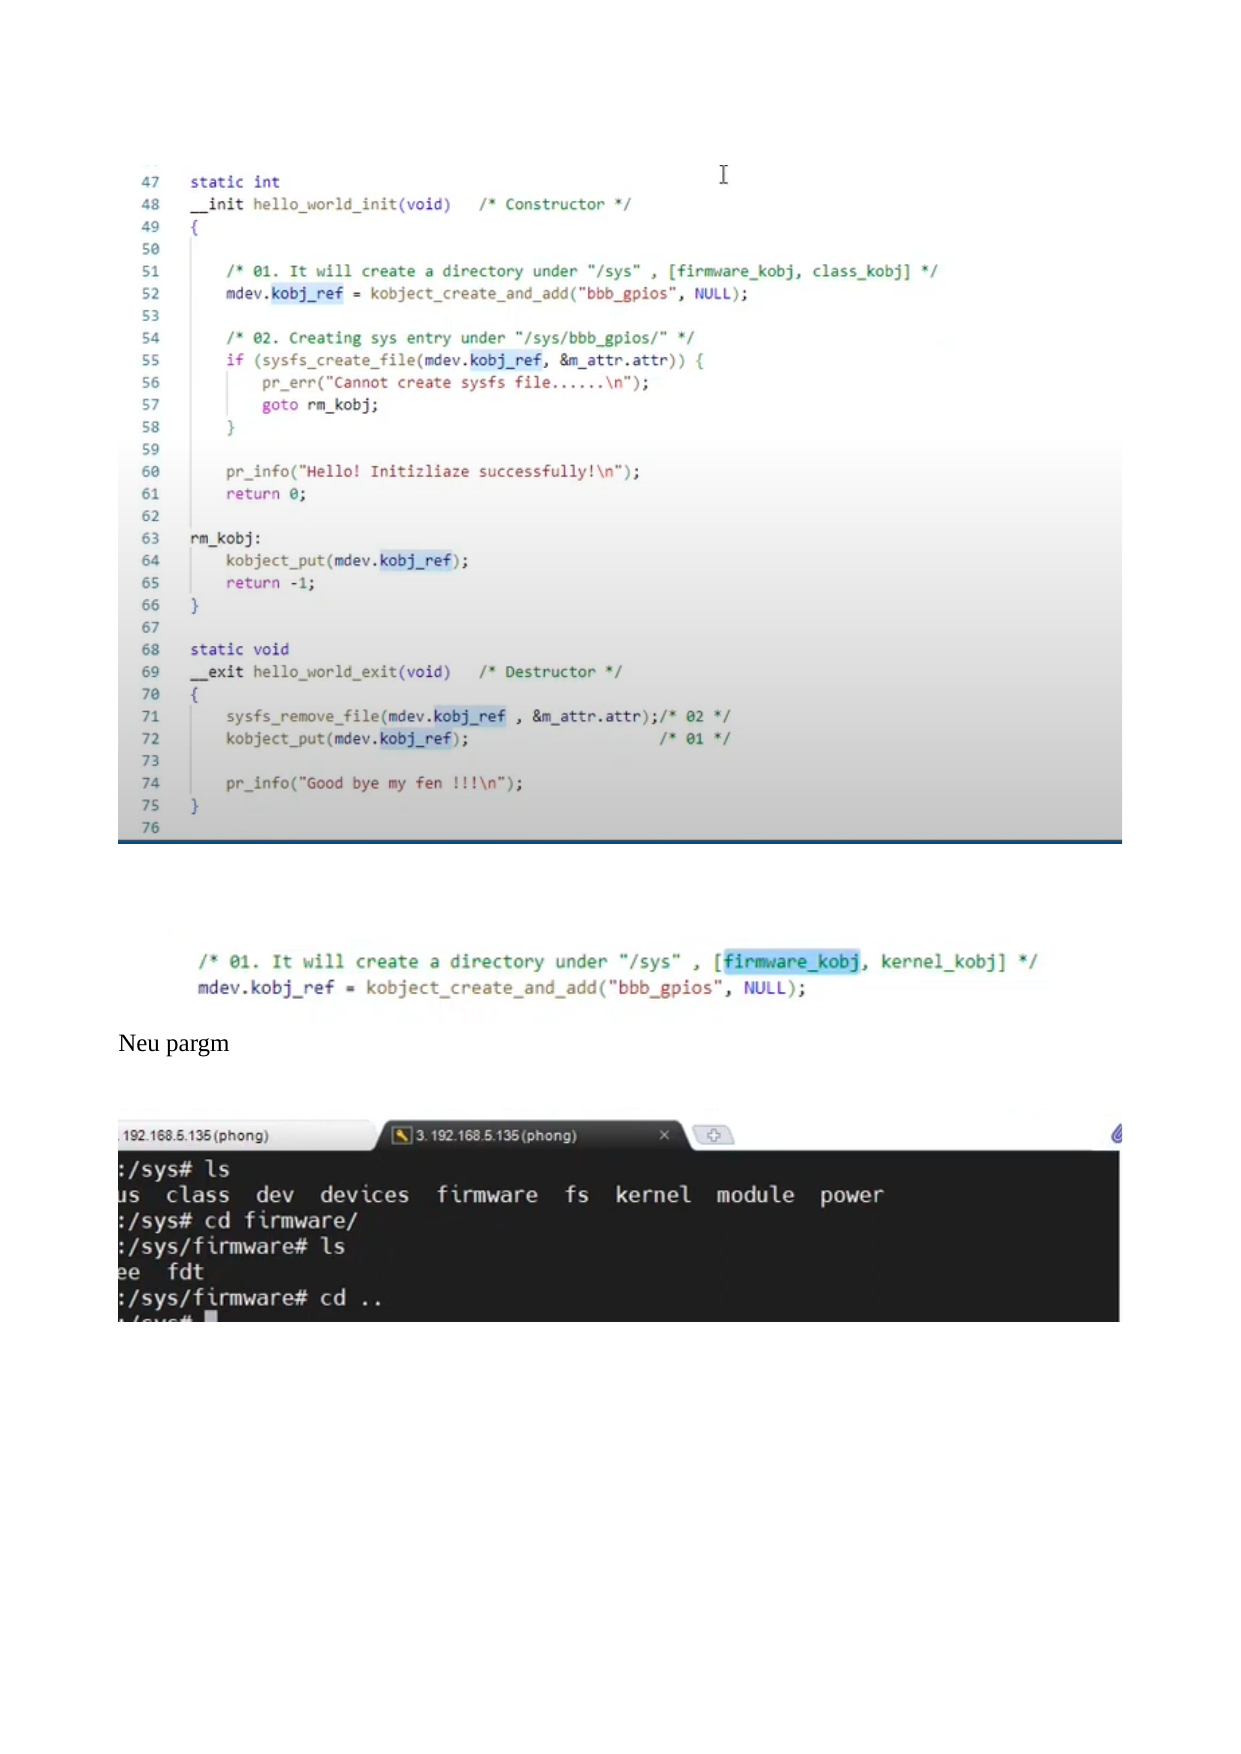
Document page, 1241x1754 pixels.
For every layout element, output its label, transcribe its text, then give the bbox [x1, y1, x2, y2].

picture [118, 165, 1123, 844]
text Neu pargm [118, 928, 1122, 1090]
picture [167, 928, 1074, 1024]
picture [118, 1108, 1123, 1322]
